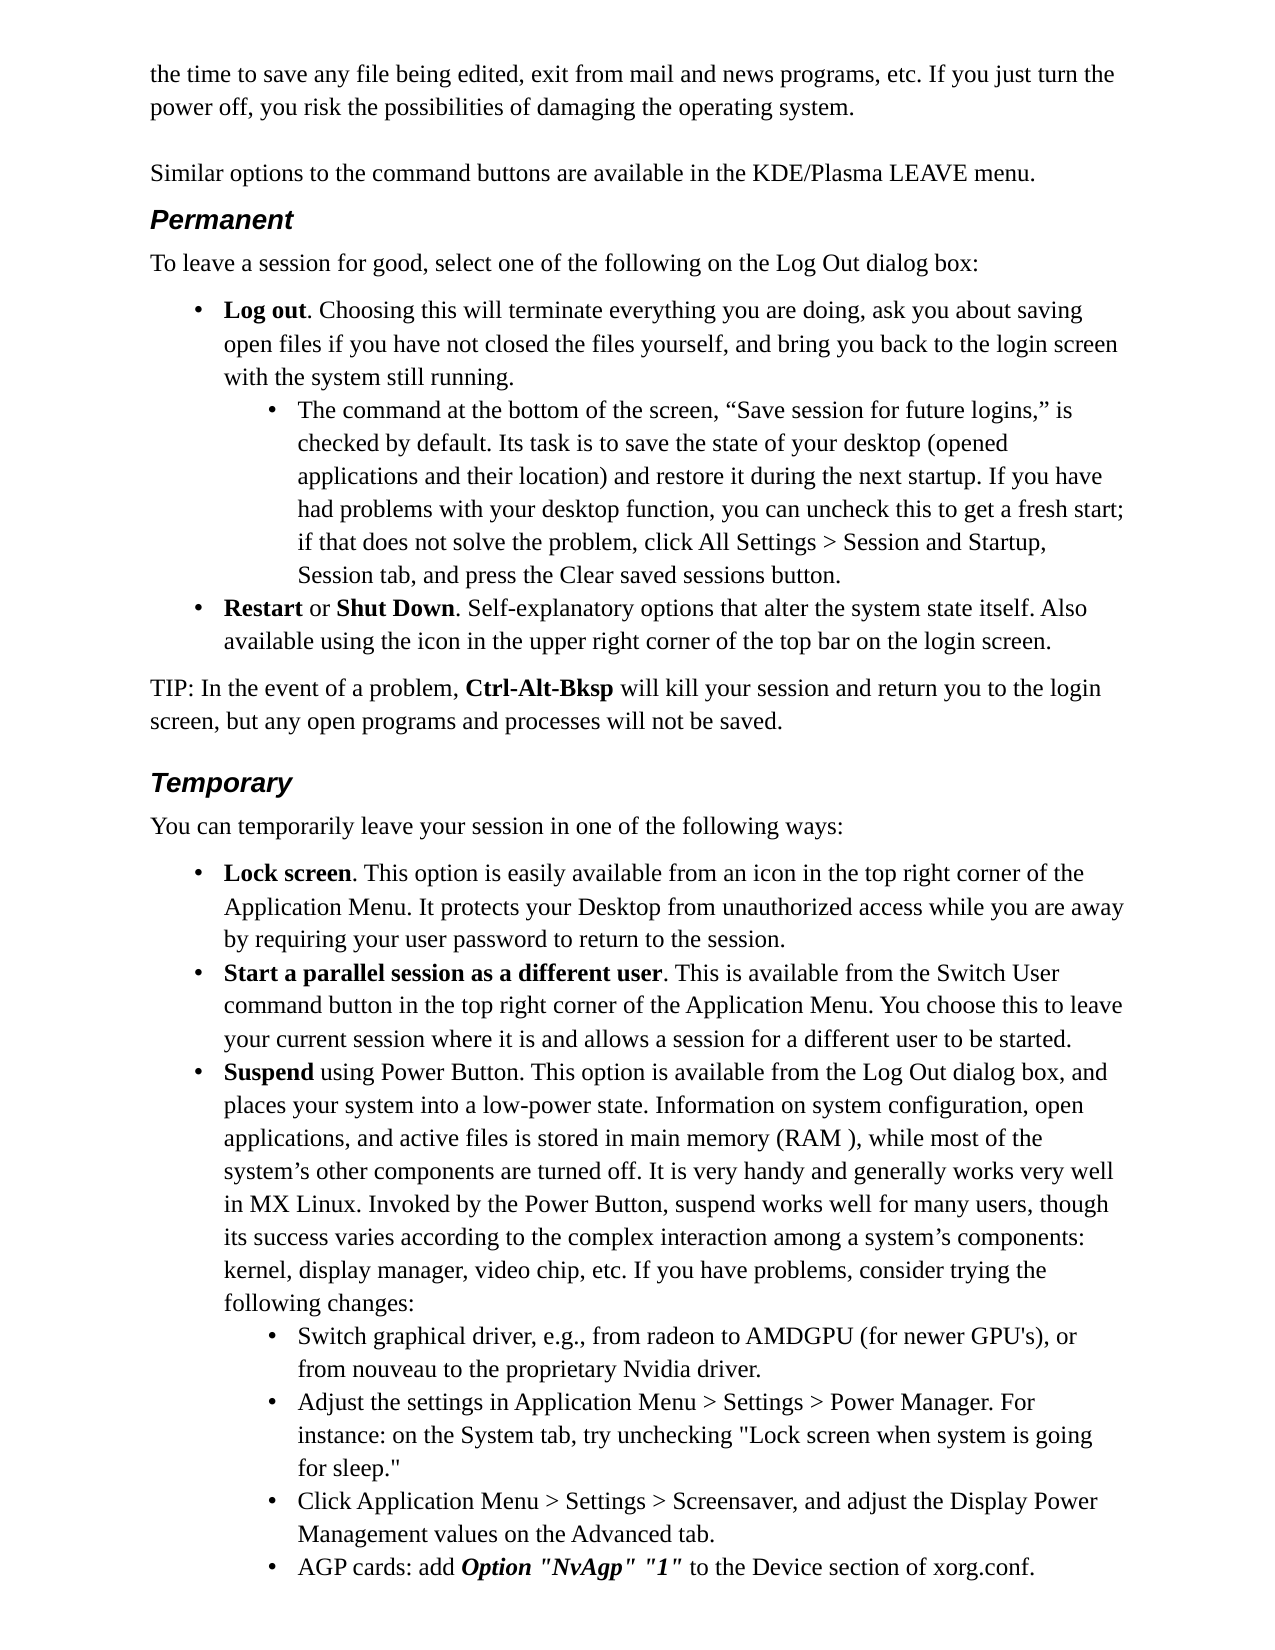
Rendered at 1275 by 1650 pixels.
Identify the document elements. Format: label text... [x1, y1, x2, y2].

text the time to save any file being edited, exit from mail and news programs, etc. If you just turn the power off, you risk the possibilities of damaging the operating system. [150, 59, 1125, 121]
list Suspend using Power Button. This option is available from the Log Out dialog box, and places your system into a low-power state. Information on system configuration, open applications, and active files is stored in main memory (RAM ), while most of the system’s other components are turned off. It is very handy and generally works very well in MX Linux. Invoked by the Power Button, suspend works well for many users, though its success varies according to the complex interaction among a system’s components: kernel, display manager, video chip, etc. If you have problems, consider trying the following changes: [194, 1057, 1125, 1317]
list Click Application Menu > Settings > Screensaver, and adjust the Display Power Management values on the Advanced tab. [268, 1486, 1125, 1548]
text To leave a session for good, select one of the following on the Log Out dialog box: [150, 248, 1125, 277]
text Similar options to the command buttons are available in the KDE/Plasma LEAVE menu. [150, 158, 1125, 187]
subtitle Temporary [150, 767, 1125, 798]
list AGP cards: add Option "NvAgp" "1" to the Device section of xorg.conf. [268, 1552, 1125, 1581]
list Switch graphical driver, e.g., from radeon to AMDGPU (for newer GPU's), or from nouveau to the proprietary Nvidia driver. [268, 1321, 1125, 1383]
text TIP: In the event of a problem, Ctrl-Alt-Bksp will kill your session and return you to the login screen, but any open programs and processes will not be saved. [150, 673, 1125, 735]
list The command at the bottom of the screen, “Save session for future logins,” is checked by default. Its task is to save the state of your desktop (opened applications and their location) and restore it during the next startup. If you have had problems with your desktop function, you can uncheck this to get a fresh start; if that does not solve the problem, click All Settings > Session and Startup, Session tab, and press the Clear saved sessions button. [268, 395, 1125, 588]
subtitle Permanent [150, 204, 1125, 236]
list Adjust the settings in Application Menu > Settings > Power Manager. For instance: on the System tab, try unchecking "Lock screen when system is going for sleep." [268, 1387, 1125, 1482]
list Restart or Shut Down. Self-explanatory options that alter the system state itself. Also available using the icon in the upper right corner of the top bar on the login screen. [194, 593, 1125, 654]
text You can temporarily leave your session in one of the following ways: [150, 811, 1125, 840]
list Start a parallel session as a different user. This is available from the Switch User command button in the top right corner of the Application Menu. You choose this to leave your current session where it is and allows a session for a different user to be started. [194, 958, 1125, 1052]
list Log out. Choosing this will terminate everything you are doing, ask you about saving open files if you have not closed the files yourself, and bring you back to the login screen with the system still running. [194, 296, 1125, 390]
list Lock screen. This option is easily available from an icon in the top right corner of the Application Menu. It protects your Desktop from unauthorized access while you are away by requiring your user password to return to the session. [194, 858, 1125, 953]
